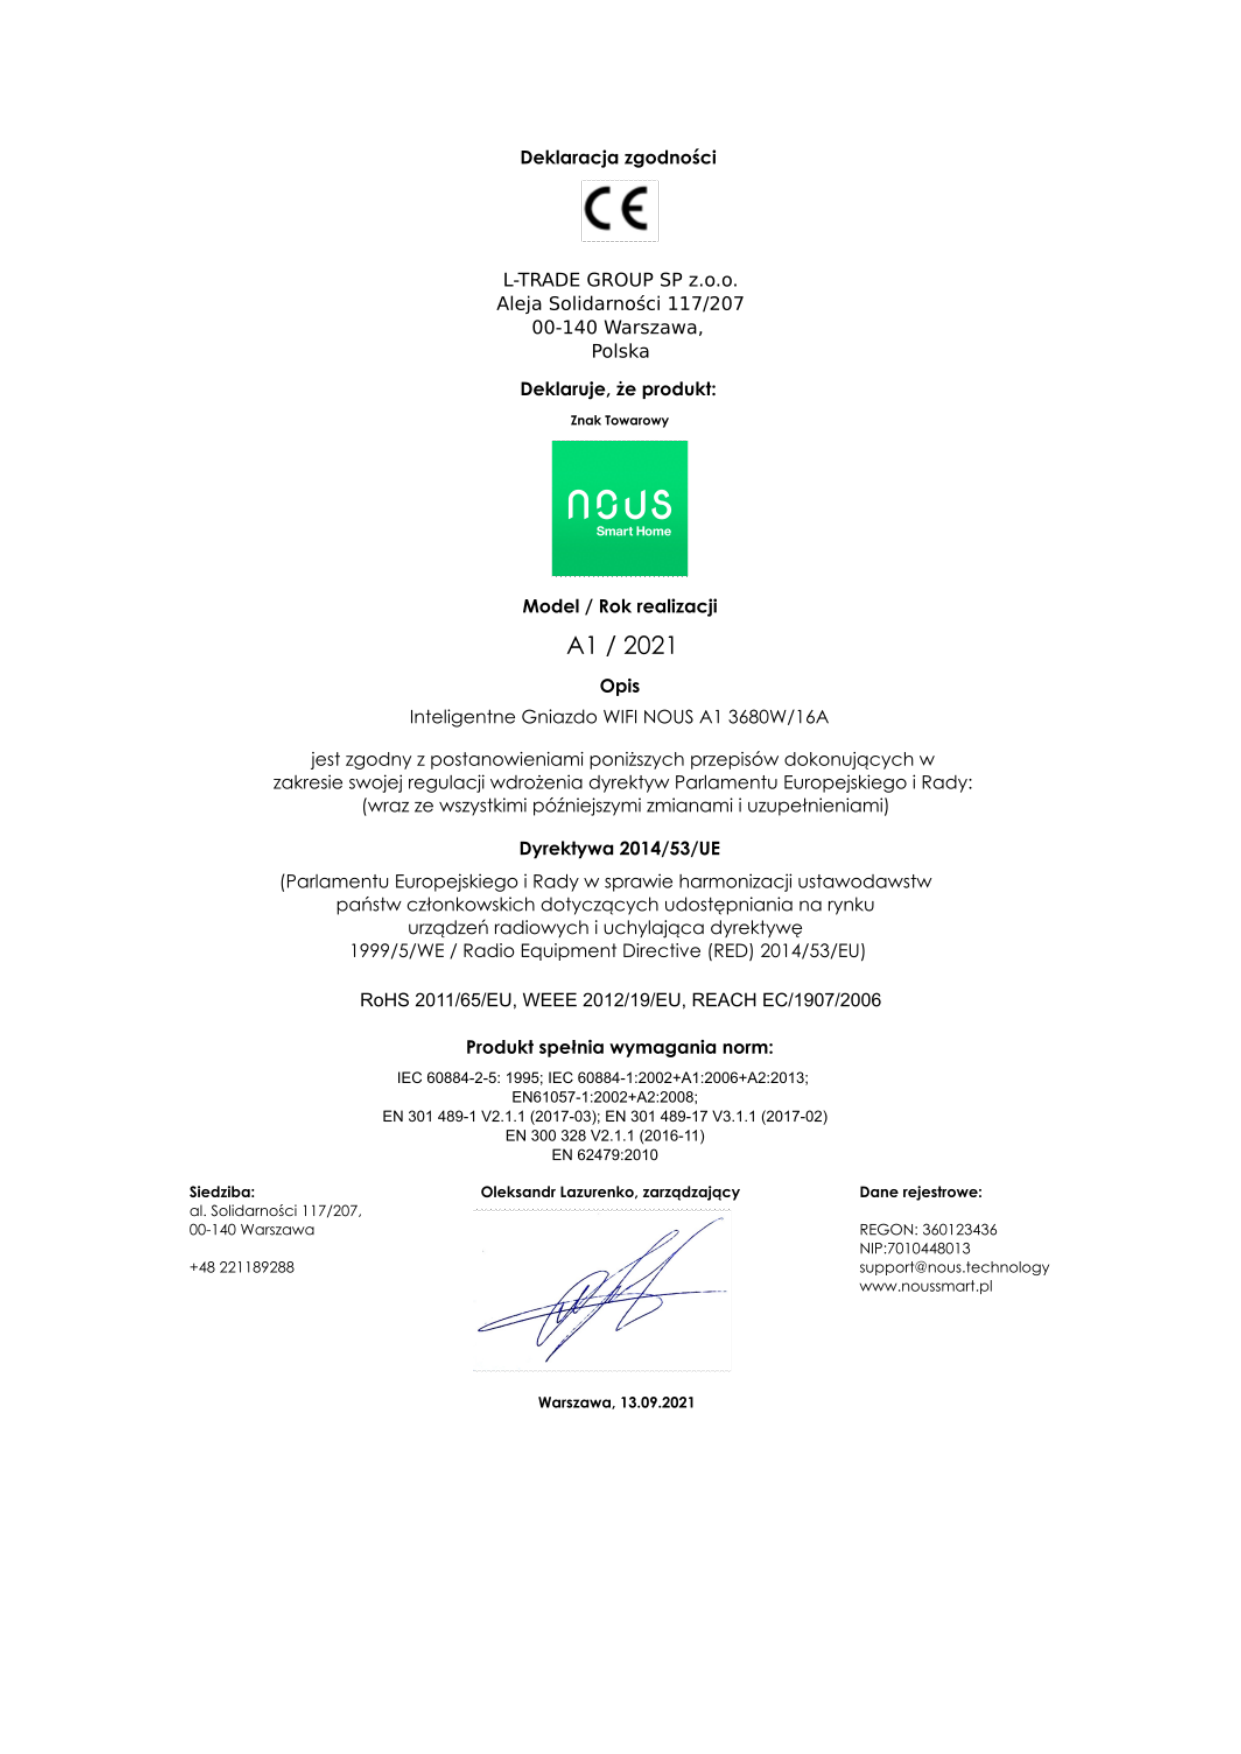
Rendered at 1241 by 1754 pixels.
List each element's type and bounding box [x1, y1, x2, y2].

picture [157, 118, 1083, 1427]
